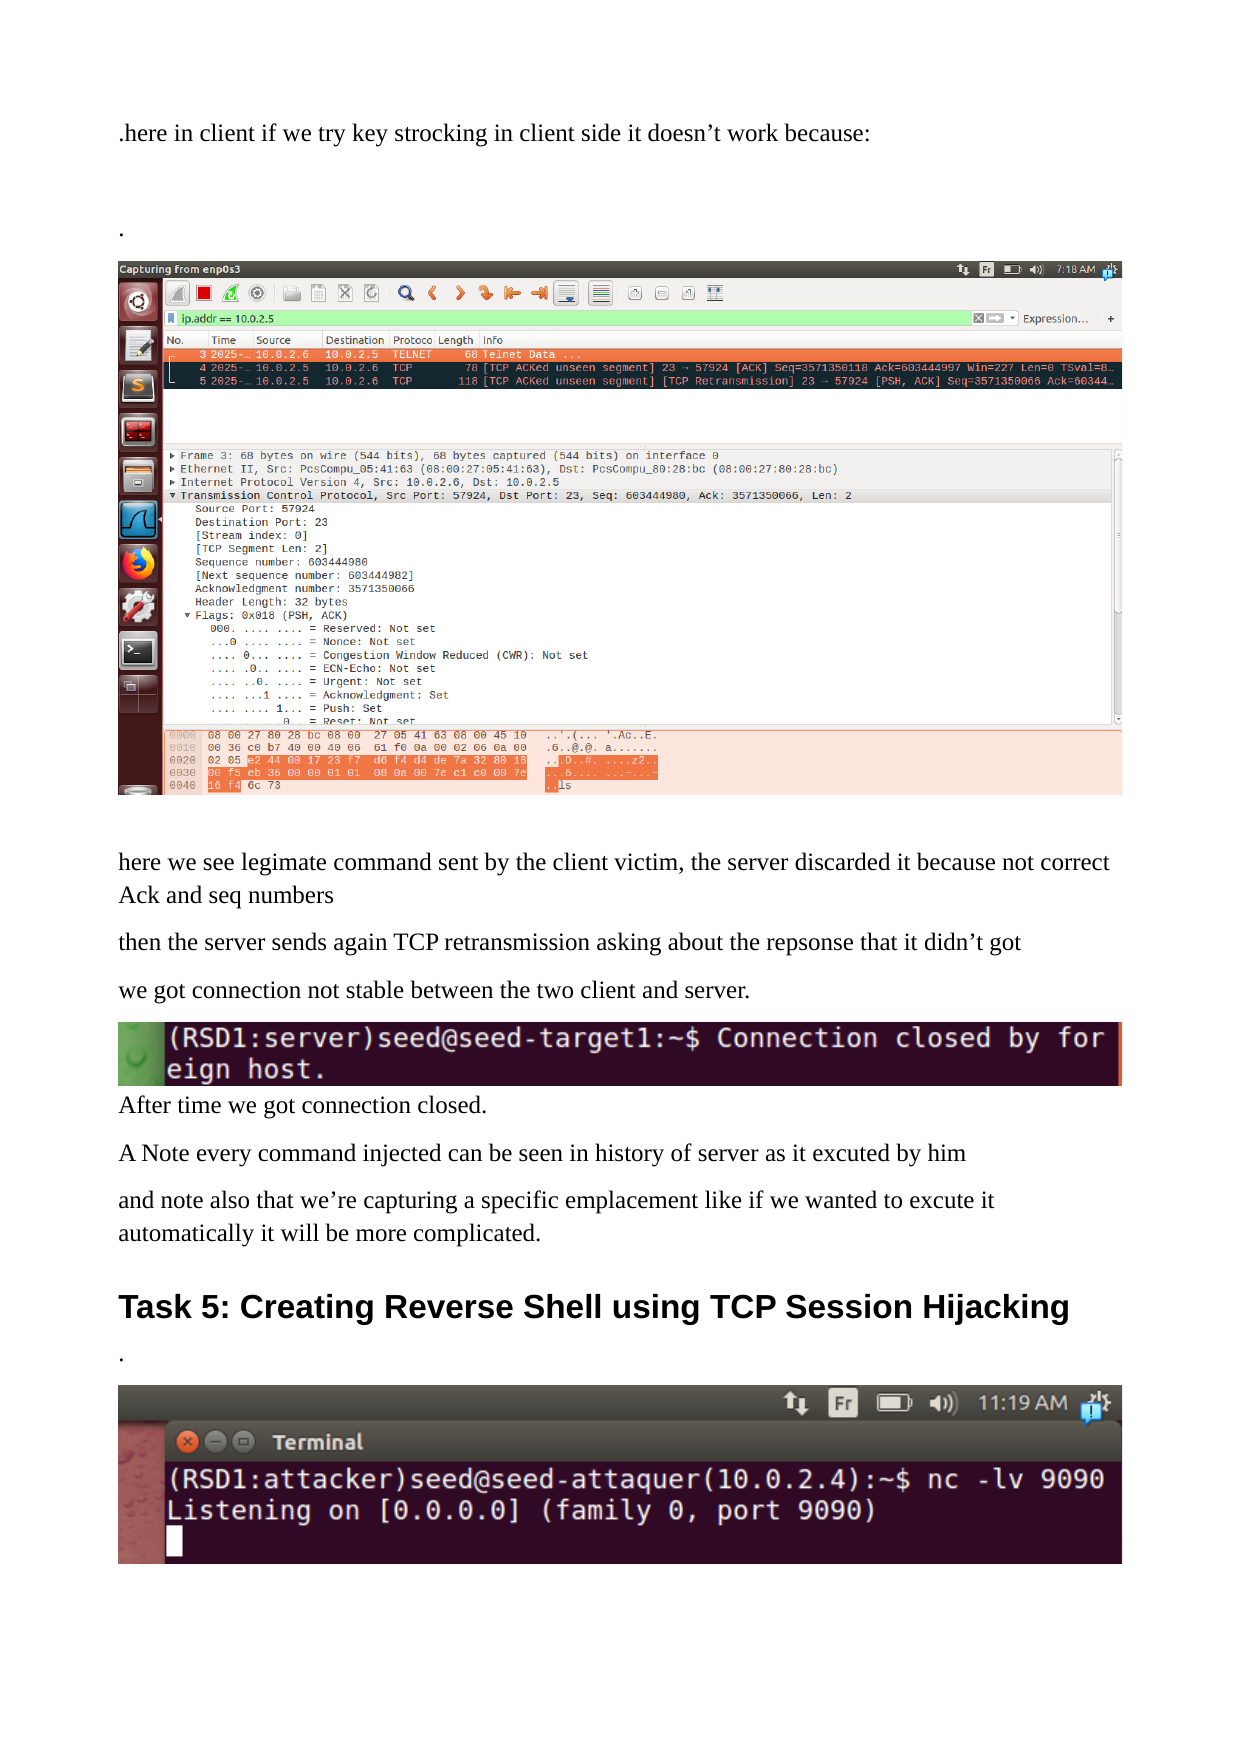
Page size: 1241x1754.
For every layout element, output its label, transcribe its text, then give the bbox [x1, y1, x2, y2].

text . [118, 213, 1122, 242]
text .here in client if we try key strocking in client side it doesn’t work because: [118, 118, 1122, 147]
text A Note every command injected can be seen in history of server as it excuted by him [118, 1138, 1122, 1166]
subtitle Task 5: Creating Reverse Shell using TCP Session Hijacking [118, 1287, 1122, 1325]
text then the server sends again TCP retransmission asking about the repsonse that it didn’t got [118, 927, 1122, 956]
text and note also that we’re capturing a specific emplacement like if we wanted to excute it automatically it will be more complicated. [118, 1185, 1122, 1247]
picture [118, 1022, 1123, 1086]
text here we see legimate command sent by the client victim, the server discarded it because not correct Ack and seq numbers [118, 847, 1122, 909]
text After time we got connection closed. [118, 1086, 1122, 1119]
text we got connection not stable between the two client and server. [118, 975, 1122, 1004]
text . [118, 1338, 1122, 1366]
picture [118, 1385, 1123, 1564]
picture [118, 261, 1123, 795]
